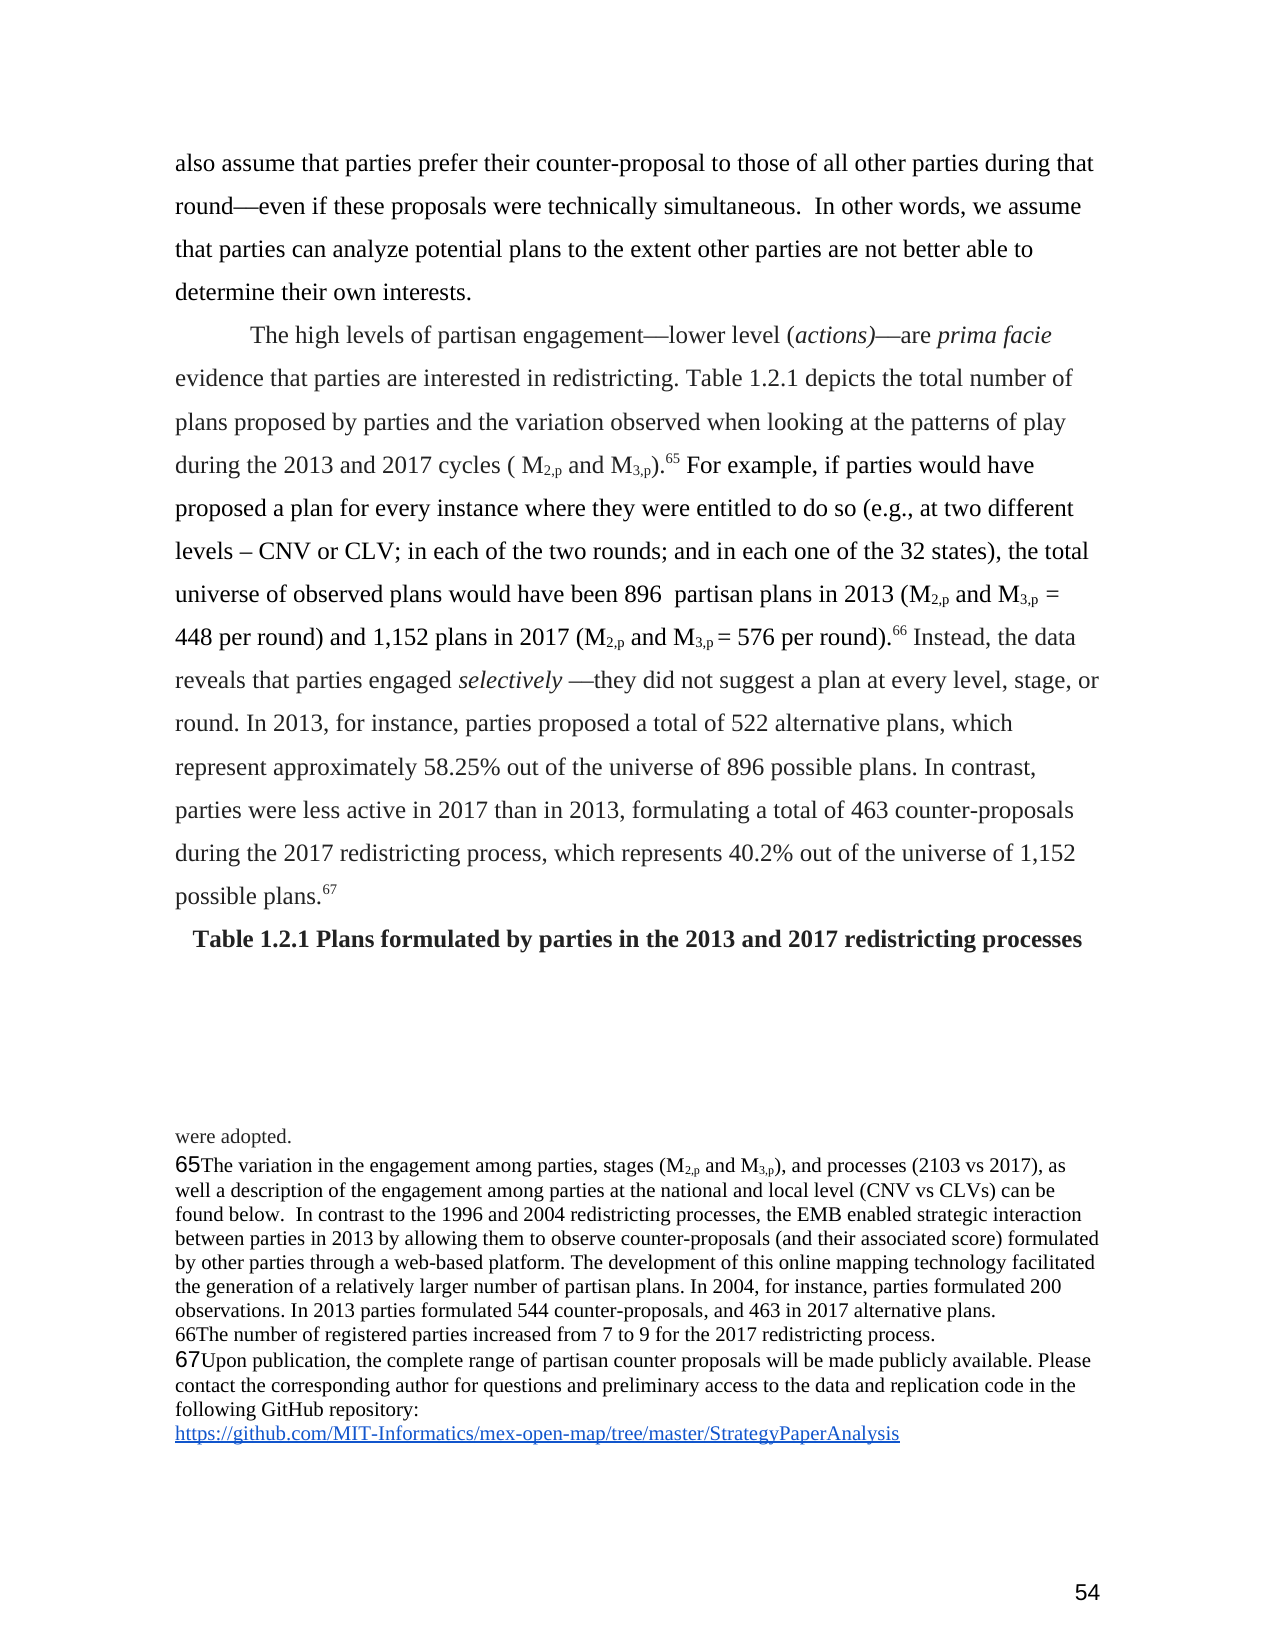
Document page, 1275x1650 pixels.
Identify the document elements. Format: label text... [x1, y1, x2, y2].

text The high levels of partisan engagement––lower level (actions)––are prima facie evidence that parties are interested in redistricting. Table 1.2.1 depicts the total number of plans proposed by parties and the variation observed when looking at the patterns of play during the 2013 and 2017 cycles ( M2,p and M3,p). For example, if parties would have proposed a plan for every instance where they were entitled to do so (e.g., at two different levels – CNV or CLV; in each of the two rounds; and in each one of the 32 states), the total universe of observed plans would have been 896 partisan plans in 2013 (M2,p and M3,p = 448 per round) and 1,152 plans in 2017 (M2,p and M3,p = 576 per round). Instead, the data reveals that parties engaged selectively ––they did not suggest a plan at every level, stage, or round. In 2013, for instance, parties proposed a total of 522 alternative plans, which represent approximately 58.25% out of the universe of 896 possible plans. In contrast, parties were less active in 2017 than in 2013, formulating a total of 463 counter-proposals during the 2017 redistricting process, which represents 40.2% out of the universe of 1,152 possible plans. [175, 320, 1100, 910]
text Following the logic of revealed preference analysis (RPA), a method built on the Weak Axiom of Revealed Preference (WARP) used to infer preferences from a rational actor (Samuelson 1948, Varian 2006), we assume that if plan p1 is chosen by a party from a set of plans P = {p1, p2,…pn}, then the plan must be preferred over all other plans in the set. We also assume that parties prefer their counter-proposal to those of all other parties during that round––even if these proposals were technically simultaneous. In other words, we assume that parties can analyze potential plans to the extent other parties are not better able to determine their own interests. [175, 148, 1100, 306]
text The number of registered parties increased from 7 to 9 for the 2017 redistricting process. [175, 1322, 1100, 1346]
text were adopted. [175, 1124, 1100, 1148]
text The variation in the engagement among parties, stages (M2,p and M3,p), and processes (2103 vs 2017), as well a description of the engagement among parties at the national and local level (CNV vs CLVs) can be found below. In contrast to the 1996 and 2004 redistricting processes, the EMB enabled strategic interaction between parties in 2013 by allowing them to observe counter-proposals (and their associated score) formulated by other parties through a web-based platform. The development of this online mapping technology facilitated the generation of a relatively larger number of partisan plans. In 2004, for instance, parties formulated 200 observations. In 2013 parties formulated 544 counter-proposals, and 463 in 2017 alternative plans. [175, 1151, 1100, 1322]
text Table 1.2.1 Plans formulated by parties in the 2013 and 2017 redistricting processes [175, 924, 1100, 953]
text Upon publication, the complete range of partisan counter proposals will be made publicly available. Please contact the corresponding author for questions and preliminary access to the data and replication code in the following GitHub repository: https://github.com/MIT-Informatics/mex-open-map/tree/master/StrategyPaperAnalysis [175, 1346, 1100, 1445]
